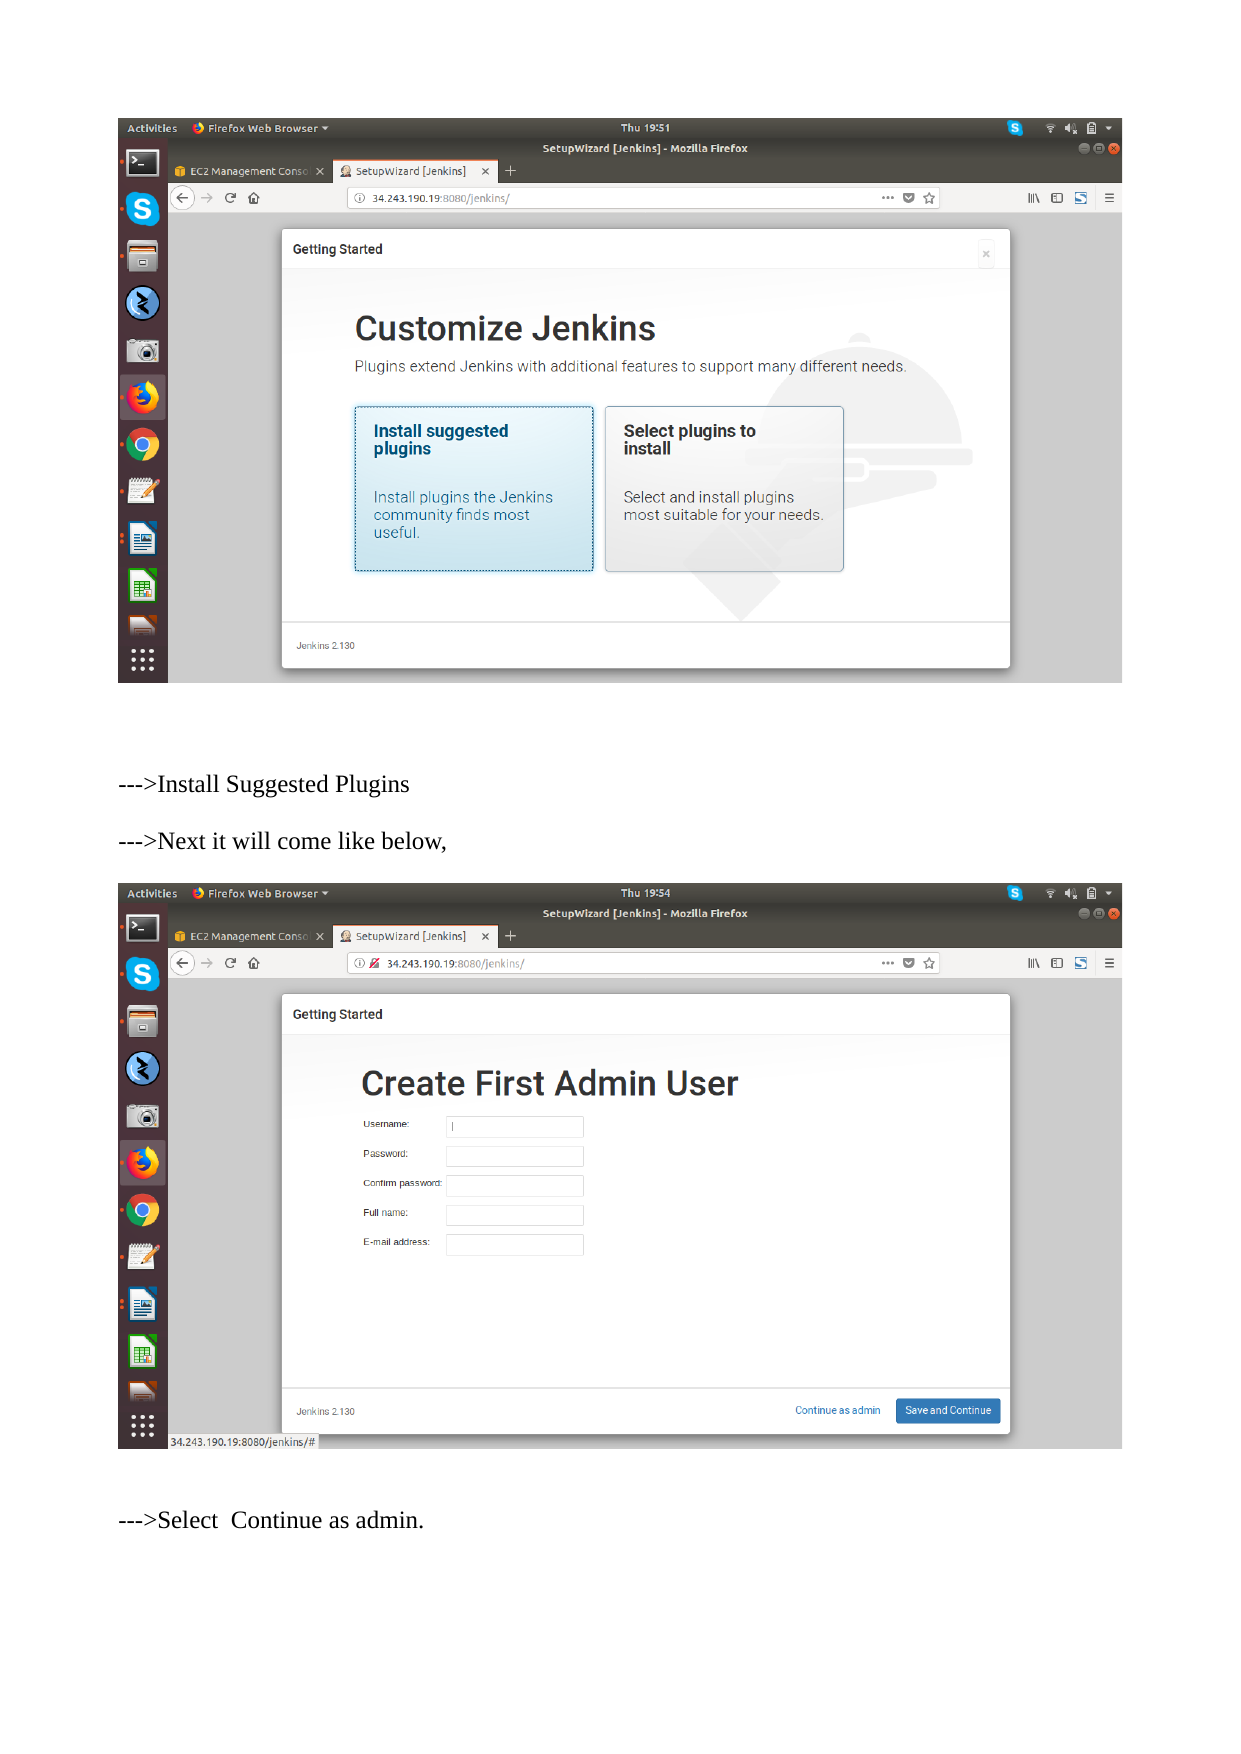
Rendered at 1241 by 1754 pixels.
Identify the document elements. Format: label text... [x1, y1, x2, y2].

picture [118, 883, 1123, 1449]
text --->Next it will come like below, [118, 826, 1122, 855]
text --->Select Continue as admin. [118, 1506, 1122, 1534]
picture [118, 118, 1123, 683]
text --->Install Suggested Plugins [118, 769, 1122, 797]
